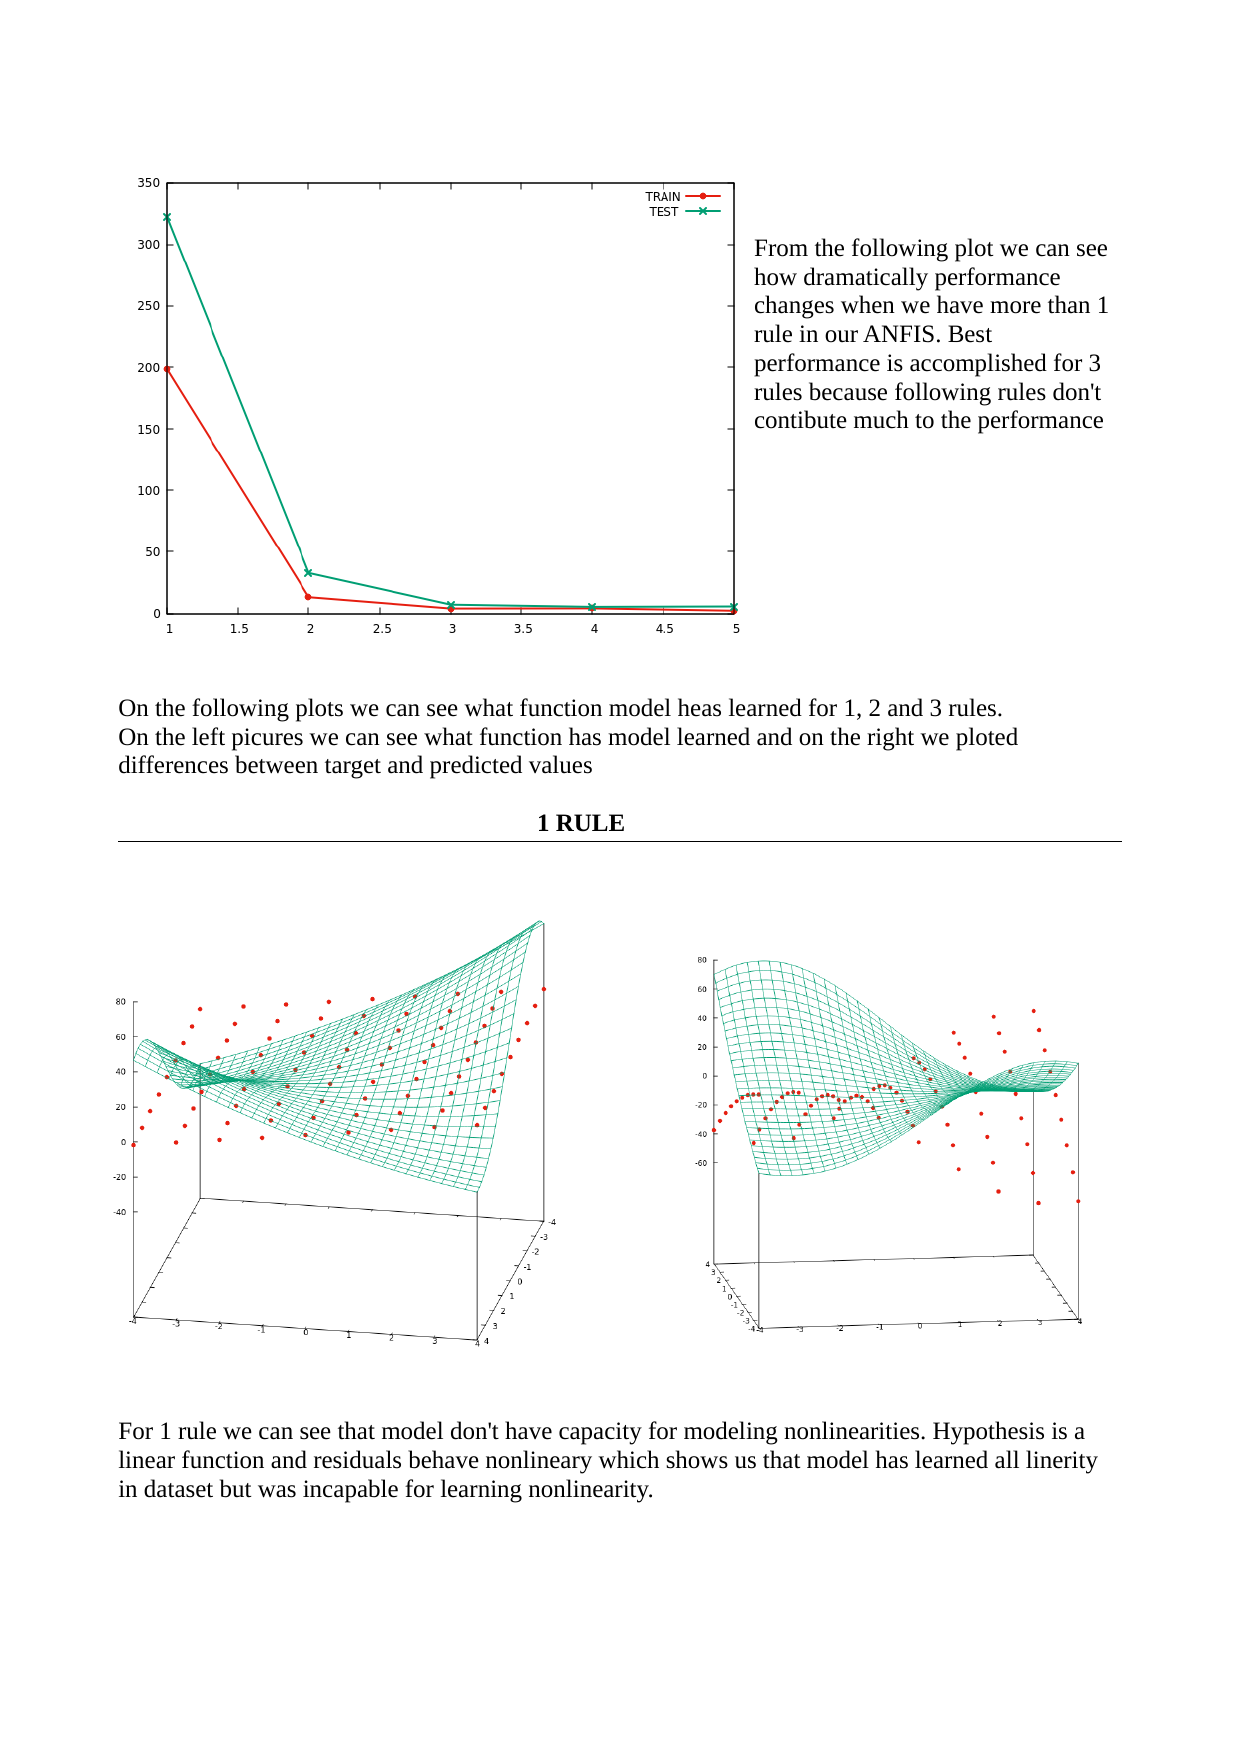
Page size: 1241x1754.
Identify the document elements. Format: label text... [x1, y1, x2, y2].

picture [121, 167, 754, 642]
picture [673, 923, 1130, 1363]
text 1 RULE [118, 808, 1122, 841]
text On the left picures we can see what function has model learned and on the right we ploted differences between target and predicted values [118, 722, 1122, 779]
text For 1 rule we can see that model don't have capacity for modeling nonlinearities. Hypothesis is a linear function and residuals behave nonlineary which shows us that model has learned all linerity in dataset but was incapable for learning nonlinearity. [118, 1416, 1122, 1503]
text On the following plots we can see what function model heas learned for 1, 2 and 3 rules. [118, 693, 1122, 722]
text From the following plot we can see how dramatically performance changes when we have more than 1 rule in our ANFIS. Best performance is accomplished for 3 rules because following rules don't contibute much to the performance [754, 233, 1122, 434]
picture [86, 899, 581, 1361]
